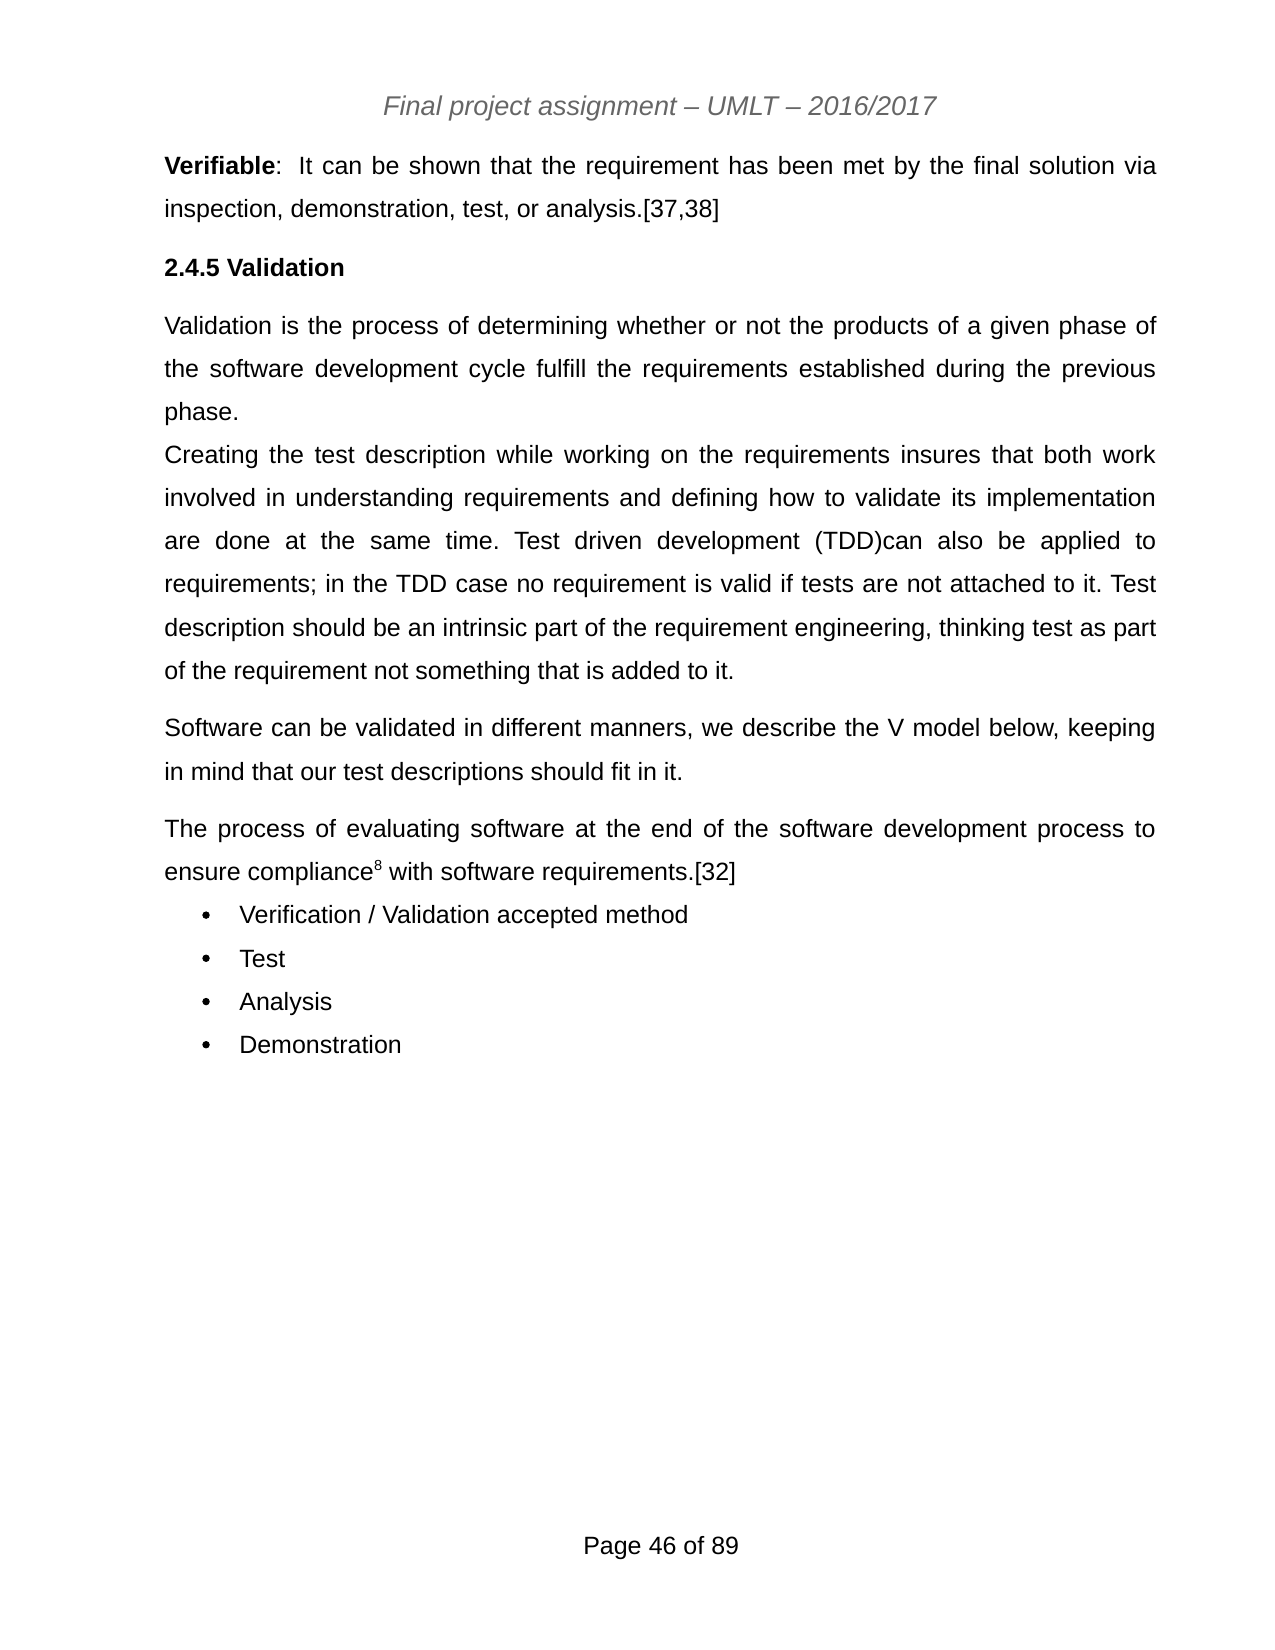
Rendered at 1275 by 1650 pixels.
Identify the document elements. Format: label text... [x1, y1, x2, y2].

text Software can be validated in different manners, we describe the V model below, keeping in mind that our test descriptions should fit in it. [164, 713, 1158, 785]
text Creating the test description while working on the requirements insures that both work involved in understanding requirements and defining how to validate its implementation are done at the same time. Test driven development (TDD)can also be applied to requirements; in the TDD case no requirement is valid if tests are not attached to it. Test description should be an intrinsic part of the requirement engineering, thinking test as part of the requirement not something that is added to it. [164, 440, 1158, 684]
list Verification / Validation accepted method [202, 900, 1158, 929]
subtitle 2.4.5 Validation [164, 252, 1158, 281]
text Verifiable: It can be shown that the requirement has been met by the final solution via inspection, demonstration, test, or analysis.[37,38] [164, 151, 1158, 223]
list Demonstration [202, 1030, 1158, 1059]
text Validation is the process of determining whether or not the products of a given phase of the software development cycle fulfill the requirements established during the previous phase. [164, 311, 1158, 426]
text The process of evaluating software at the end of the software development process to ensure compliance8 with software requirements.[32] [164, 814, 1158, 886]
list Analysis [202, 987, 1158, 1016]
list Test [202, 944, 1158, 972]
